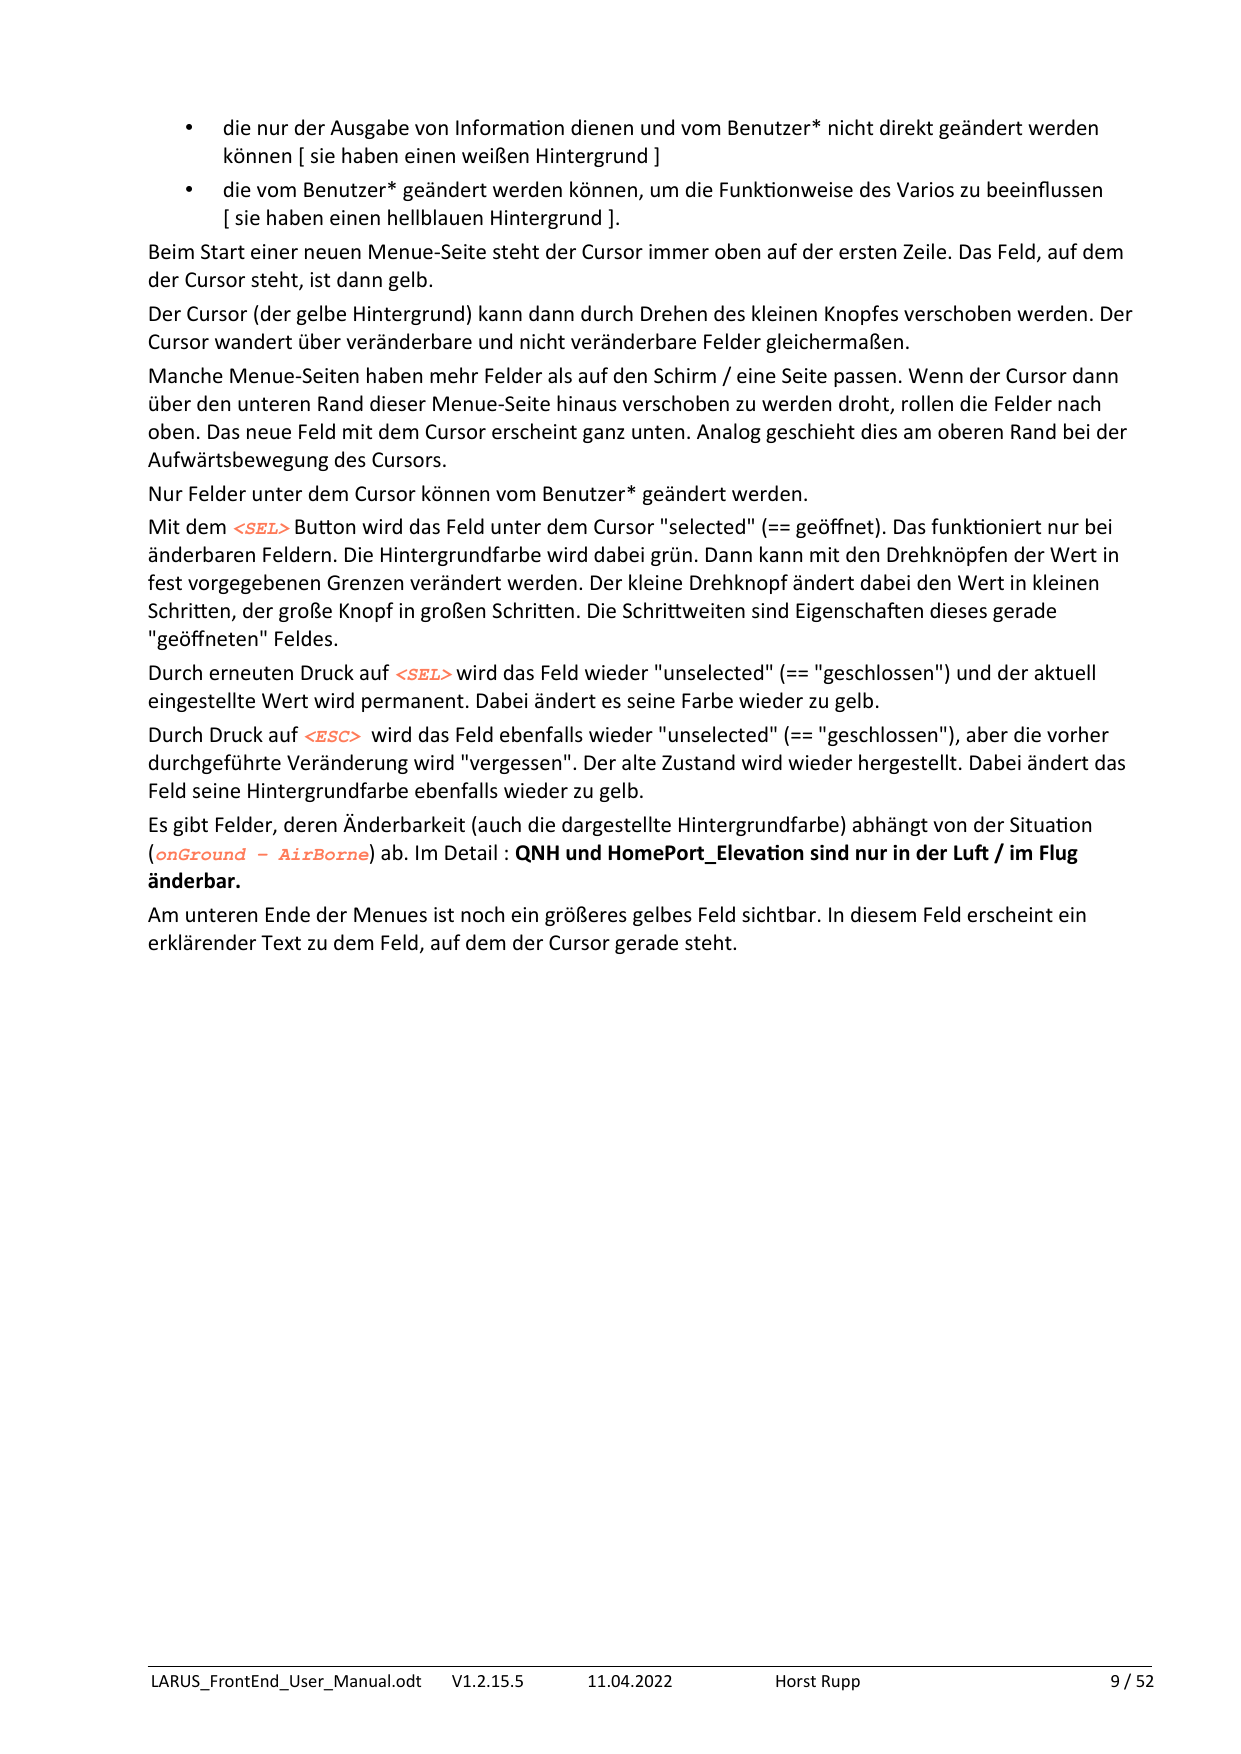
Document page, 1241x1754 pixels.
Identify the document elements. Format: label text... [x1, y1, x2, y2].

text Nur Felder unter dem Cursor können vom Benutzer* geändert werden. [148, 479, 1152, 507]
list die vom Benutzer* geändert werden können, um die Funktionweise des Varios zu beeinflussen [ sie haben einen hellblauen Hintergrund ]. [185, 175, 1152, 231]
text Durch Druck auf <ESC> wird das Feld ebenfalls wieder "unselected" (== "geschlossen"), aber die vorher durchgeführte Veränderung wird "vergessen". Der alte Zustand wird wieder hergestellt. Dabei ändert das Feld seine Hintergrundfarbe ebenfalls wieder zu gelb. [148, 720, 1152, 804]
text Beim Start einer neuen Menue-Seite steht der Cursor immer oben auf der ersten Zeile. Das Feld, auf dem der Cursor steht, ist dann gelb. [148, 237, 1152, 293]
text Durch erneuten Druck auf <SEL> wird das Feld wieder "unselected" (== "geschlossen") und der aktuell eingestellte Wert wird permanent. Dabei ändert es seine Farbe wieder zu gelb. [148, 658, 1152, 714]
text Am unteren Ende der Menues ist noch ein größeres gelbes Feld sichtbar. In diesem Feld erscheint ein erklärender Text zu dem Feld, auf dem der Cursor gerade steht. [148, 900, 1152, 956]
text Der Cursor (der gelbe Hintergrund) kann dann durch Drehen des kleinen Knopfes verschoben werden. Der Cursor wandert über veränderbare und nicht veränderbare Felder gleichermaßen. [148, 299, 1152, 355]
text Es gibt Felder, deren Änderbarkeit (auch die dargestellte Hintergrundfarbe) abhängt von der Situation (onGround – AirBorne) ab. Im Detail : QNH und HomePort_Elevation sind nur in der Luft / im Flug änderbar. [148, 810, 1152, 894]
text Manche Menue-Seiten haben mehr Felder als auf den Schirm / eine Seite passen. Wenn der Cursor dann über den unteren Rand dieser Menue-Seite hinaus verschoben zu werden droht, rollen die Felder nach oben. Das neue Feld mit dem Cursor erscheint ganz unten. Analog geschieht dies am oberen Rand bei der Aufwärtsbewegung des Cursors. [148, 361, 1152, 473]
list die nur der Ausgabe von Information dienen und vom Benutzer* nicht direkt geändert werden können [ sie haben einen weißen Hintergrund ] [185, 113, 1152, 169]
text Mit dem <SEL> Button wird das Feld unter dem Cursor "selected" (== geöffnet). Das funktioniert nur bei änderbaren Feldern. Die Hintergrundfarbe wird dabei grün. Dann kann mit den Drehknöpfen der Wert in fest vorgegebenen Grenzen verändert werden. Der kleine Drehknopf ändert dabei den Wert in kleinen Schritten, der große Knopf in großen Schritten. Die Schrittweiten sind Eigenschaften dieses gerade "geöffneten" Feldes. [148, 512, 1152, 653]
